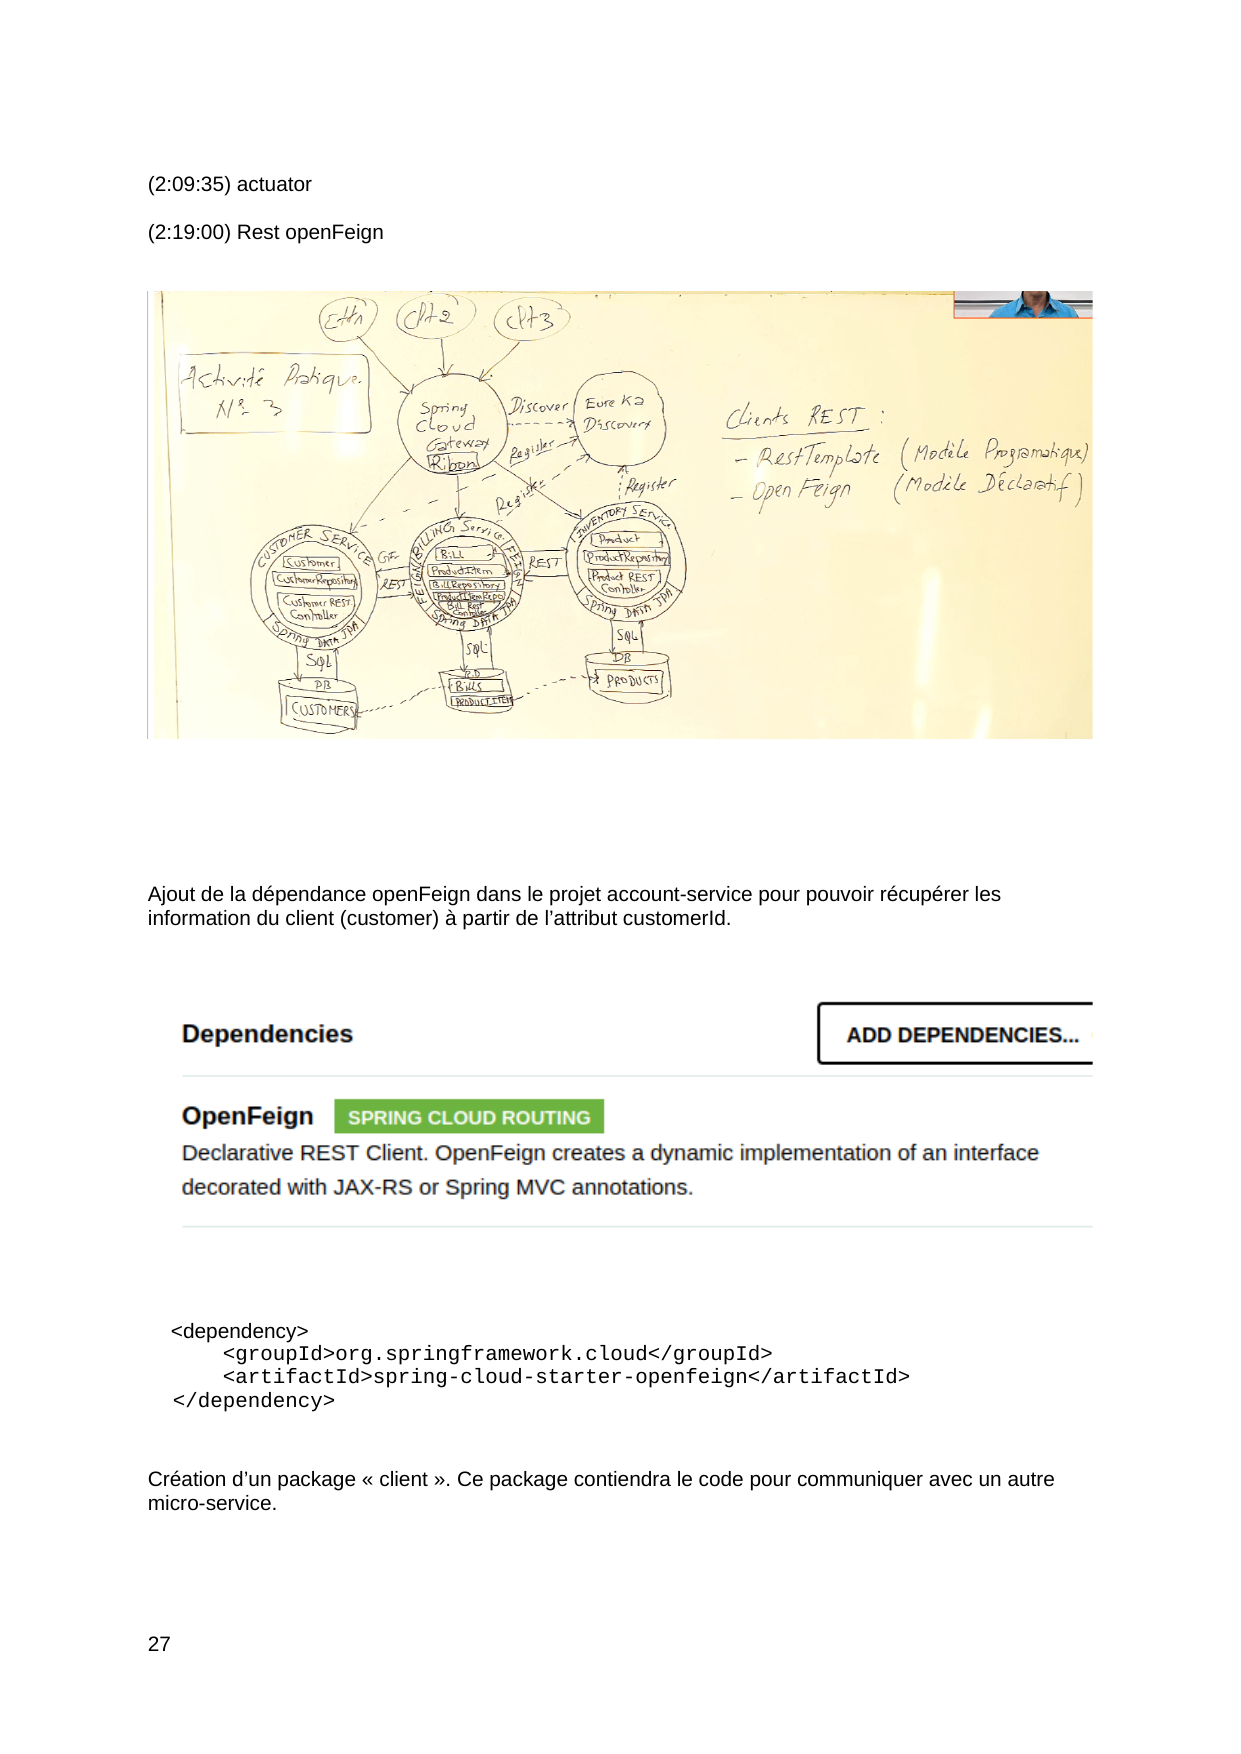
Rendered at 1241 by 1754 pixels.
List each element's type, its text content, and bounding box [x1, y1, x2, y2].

picture [147, 291, 1093, 739]
text <groupId>org.springframework.cloud</groupId> [148, 1343, 1093, 1366]
text </dependency> [148, 1390, 1093, 1413]
picture [147, 953, 1093, 1271]
text <artifactId>spring-cloud-starter-openfeign</artifactId> [148, 1366, 1093, 1390]
text Création d’un package « client ». Ce package contiendra le code pour communiquer avec un autre micro-service. [148, 1467, 1093, 1515]
text <dependency> [148, 1319, 1093, 1343]
text (2:19:00) Rest openFeign [148, 219, 1093, 243]
text (2:09:35) actuator [148, 172, 1093, 196]
text Ajout de la dépendance openFeign dans le projet account-service pour pouvoir récupérer les information du client (customer) à partir de l’attribut customerId. [148, 882, 1093, 930]
